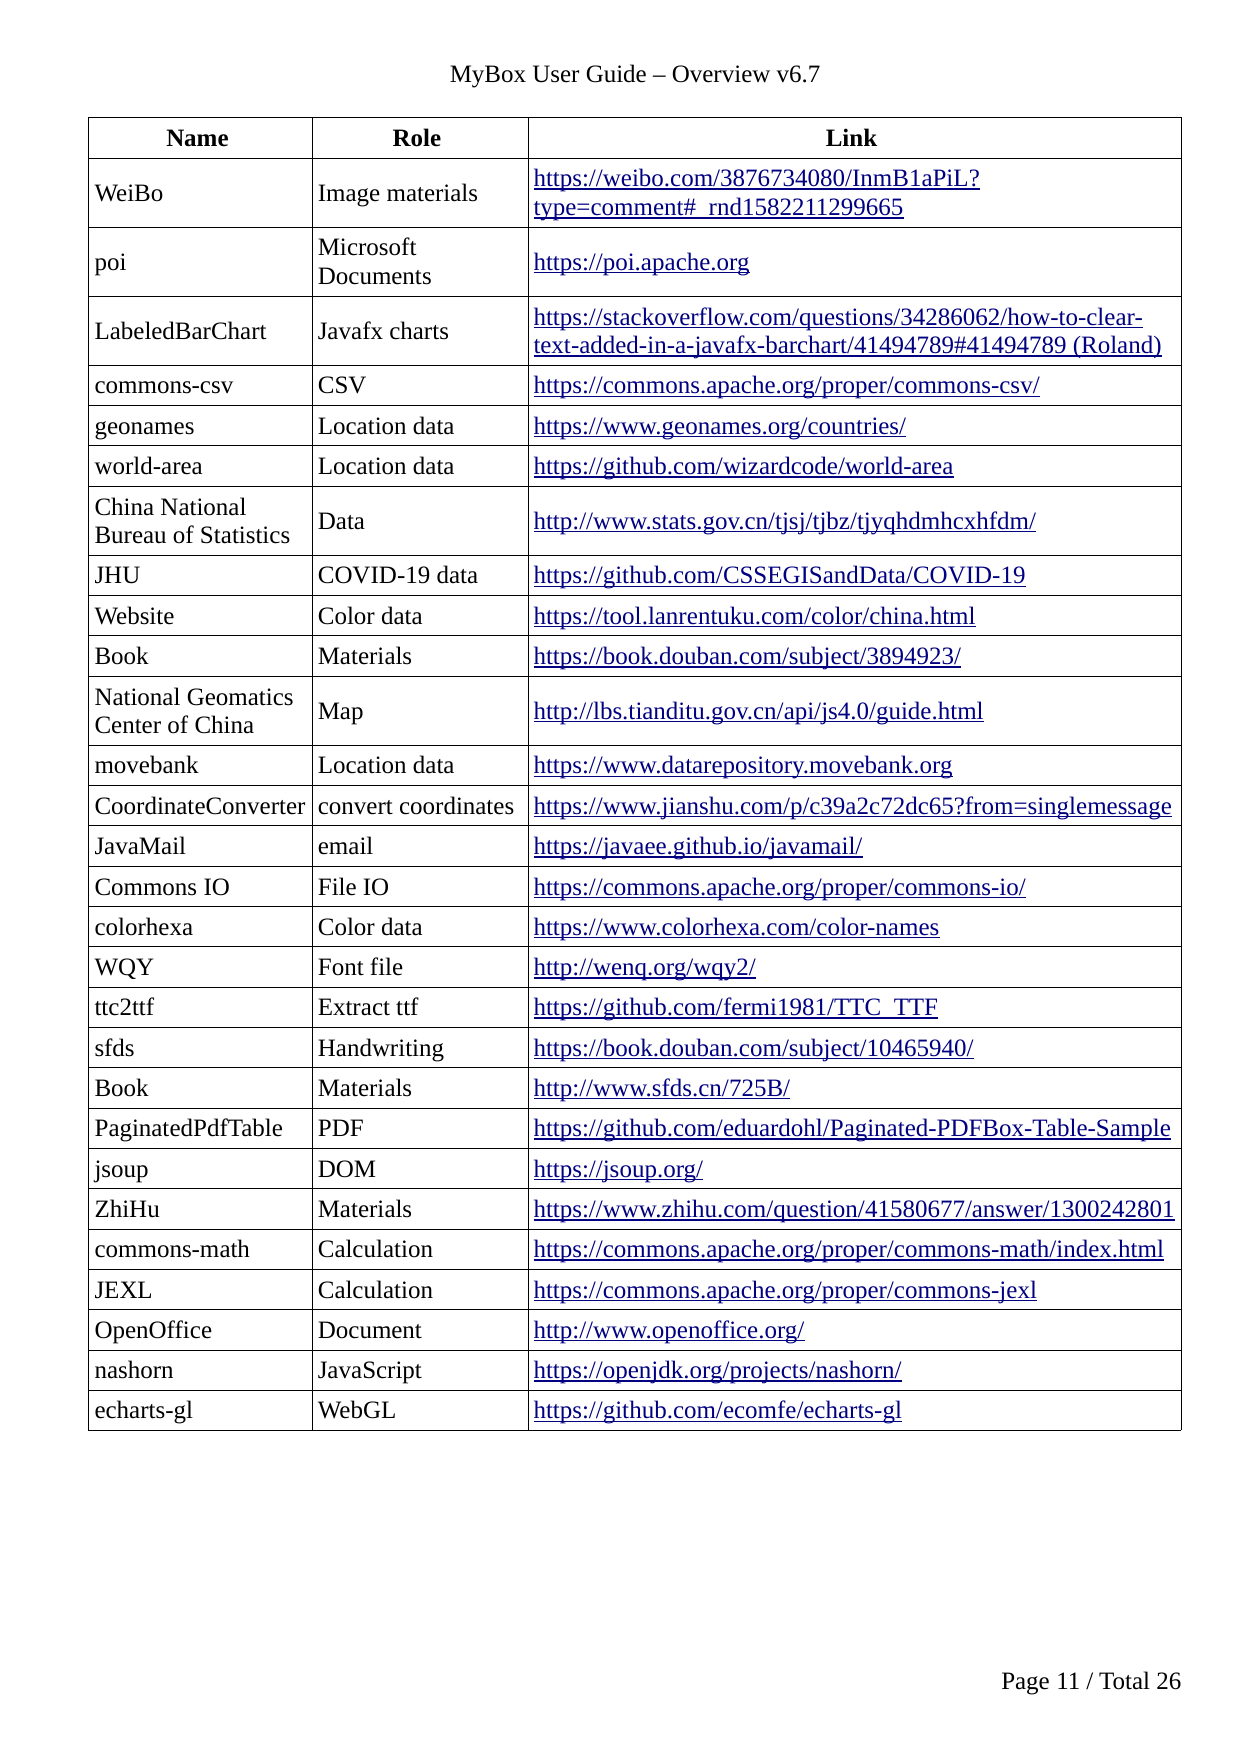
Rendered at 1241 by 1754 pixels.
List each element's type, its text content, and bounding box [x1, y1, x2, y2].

table_cell https://github.com/CSSEGISandData/COVID-19 [529, 556, 1181, 595]
table_cell JHU [89, 556, 312, 595]
table_cell https://www.colorhexa.com/color-names [529, 907, 1181, 946]
table_cell Map [313, 677, 528, 745]
table_cell DOM [313, 1149, 528, 1188]
table_cell jsoup [89, 1149, 312, 1188]
table_cell https://commons.apache.org/proper/commons-math/index.html [529, 1230, 1181, 1269]
table_cell Book [89, 1068, 312, 1108]
table_cell Materials [313, 636, 528, 676]
table_cell Color data [313, 596, 528, 635]
table_cell http://www.openoffice.org/ [529, 1310, 1181, 1349]
table_cell poi [89, 228, 312, 296]
table_header Name [89, 118, 312, 158]
table_cell Javafx charts [313, 297, 528, 365]
table_cell CSV [313, 366, 528, 405]
table_cell China National Bureau of Statistics [89, 487, 312, 555]
table_cell JavaMail [89, 826, 312, 866]
table_cell https://openjdk.org/projects/nashorn/ [529, 1351, 1181, 1390]
table_cell https://github.com/wizardcode/world-area [529, 446, 1181, 486]
table_cell https://poi.apache.org [529, 228, 1181, 296]
table_cell COVID-19 data [313, 556, 528, 595]
table_cell https://github.com/eduardohl/Paginated-PDFBox-Table-Sample [529, 1109, 1181, 1148]
table_cell WebGL [313, 1391, 528, 1430]
table_cell https://commons.apache.org/proper/commons-csv/ [529, 366, 1181, 405]
table_cell https://www.zhihu.com/question/41580677/answer/1300242801 [529, 1189, 1181, 1228]
table_cell https://book.douban.com/subject/3894923/ [529, 636, 1181, 676]
table_cell world-area [89, 446, 312, 486]
table_cell http://lbs.tianditu.gov.cn/api/js4.0/guide.html [529, 677, 1181, 745]
table_cell Location data [313, 746, 528, 785]
table_cell https://jsoup.org/ [529, 1149, 1181, 1188]
table_cell Book [89, 636, 312, 676]
table_cell Data [313, 487, 528, 555]
table_cell https://github.com/fermi1981/TTC_TTF [529, 988, 1181, 1027]
table_cell https://tool.lanrentuku.com/color/china.html [529, 596, 1181, 635]
table_cell JavaScript [313, 1351, 528, 1390]
table_cell Calculation [313, 1270, 528, 1309]
table_cell National Geomatics Center of China [89, 677, 312, 745]
table_cell Microsoft Documents [313, 228, 528, 296]
table_cell https://javaee.github.io/javamail/ [529, 826, 1181, 866]
table_cell Calculation [313, 1230, 528, 1269]
table_cell Website [89, 596, 312, 635]
table_cell https://commons.apache.org/proper/commons-io/ [529, 867, 1181, 906]
table_cell Color data [313, 907, 528, 946]
table_header Link [529, 118, 1181, 158]
table_cell movebank [89, 746, 312, 785]
table_cell https://commons.apache.org/proper/commons-jexl [529, 1270, 1181, 1309]
table_cell PaginatedPdfTable [89, 1109, 312, 1148]
table_cell nashorn [89, 1351, 312, 1390]
table_cell convert coordinates [313, 786, 528, 825]
table_cell http://wenq.org/wqy2/ [529, 947, 1181, 987]
table_cell https://book.douban.com/subject/10465940/ [529, 1028, 1181, 1067]
table_cell https://github.com/ecomfe/echarts-gl [529, 1391, 1181, 1430]
table_cell Image materials [313, 159, 528, 227]
table_cell https://www.datarepository.movebank.org [529, 746, 1181, 785]
table_cell http://www.stats.gov.cn/tjsj/tjbz/tjyqhdmhcxhfdm/ [529, 487, 1181, 555]
table_cell PDF [313, 1109, 528, 1148]
table_cell ZhiHu [89, 1189, 312, 1228]
table_cell email [313, 826, 528, 866]
table_cell colorhexa [89, 907, 312, 946]
table_cell http://www.sfds.cn/725B/ [529, 1068, 1181, 1108]
table_cell File IO [313, 867, 528, 906]
table_cell Location data [313, 446, 528, 486]
table_cell Extract ttf [313, 988, 528, 1027]
table_cell Commons IO [89, 867, 312, 906]
table_cell OpenOffice [89, 1310, 312, 1349]
table_cell commons-csv [89, 366, 312, 405]
table_cell Materials [313, 1189, 528, 1228]
table_cell Materials [313, 1068, 528, 1108]
table_cell JEXL [89, 1270, 312, 1309]
table_cell https://www.geonames.org/countries/ [529, 406, 1181, 445]
table_cell https://www.jianshu.com/p/c39a2c72dc65?from=singlemessage [529, 786, 1181, 825]
table_cell Document [313, 1310, 528, 1349]
table_cell commons-math [89, 1230, 312, 1269]
table_cell Handwriting [313, 1028, 528, 1067]
table_cell https://stackoverflow.com/questions/34286062/how-to-clear-text-added-in-a-javafx-barchart/41494789#41494789 (Roland) [529, 297, 1181, 365]
table_cell CoordinateConverter [89, 786, 312, 825]
table_cell WQY [89, 947, 312, 987]
table_cell Location data [313, 406, 528, 445]
table_cell LabeledBarChart [89, 297, 312, 365]
table_cell Font file [313, 947, 528, 987]
table_cell sfds [89, 1028, 312, 1067]
table_cell echarts-gl [89, 1391, 312, 1430]
table_header Role [313, 118, 528, 158]
table_cell ttc2ttf [89, 988, 312, 1027]
table_cell geonames [89, 406, 312, 445]
table_cell WeiBo [89, 159, 312, 227]
table_cell https://weibo.com/3876734080/InmB1aPiL?type=comment#_rnd1582211299665 [529, 159, 1181, 227]
